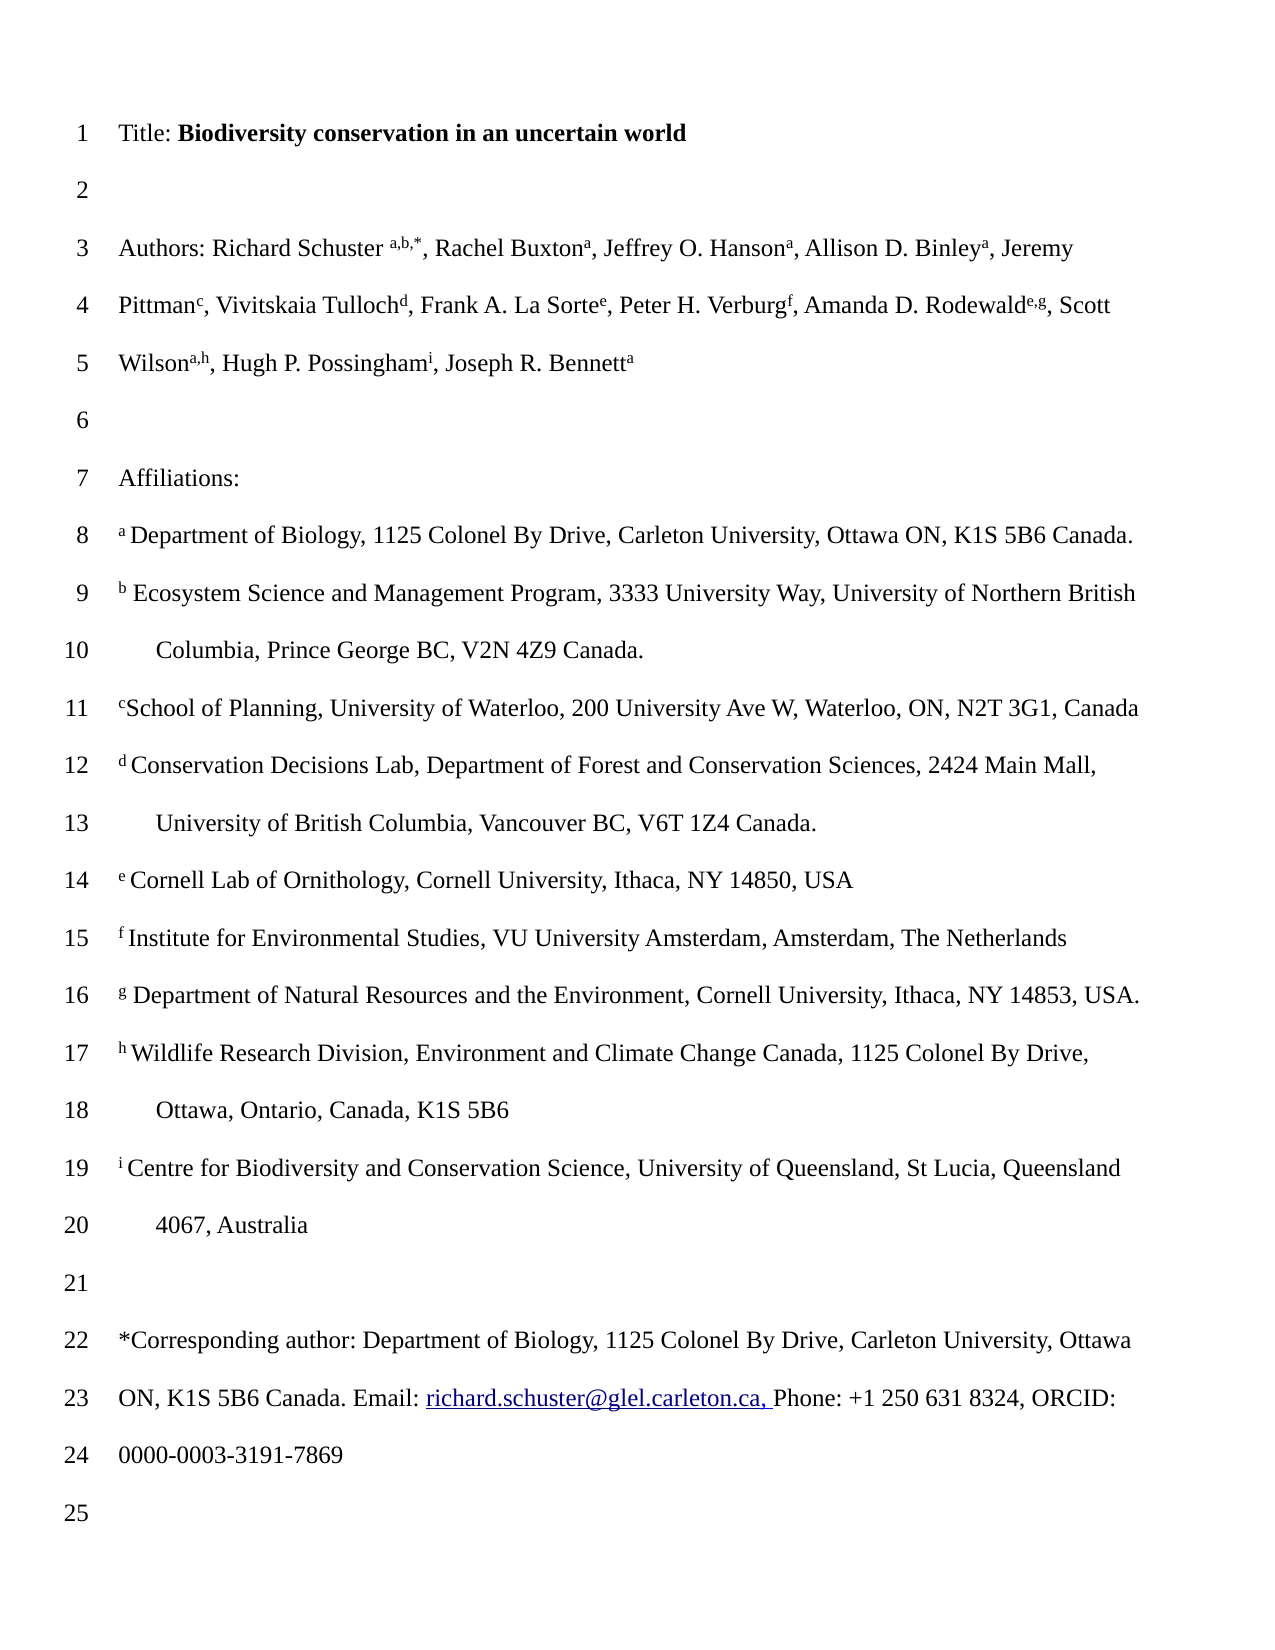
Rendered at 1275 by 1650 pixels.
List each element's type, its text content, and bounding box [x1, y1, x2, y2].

text cSchool of Planning, University of Waterloo, 200 University Ave W, Waterloo, ON, N2T 3G1, Canada [118, 693, 1157, 722]
text b Ecosystem Science and Management Program, 3333 University Way, University of Northern British Columbia, Prince George BC, V2N 4Z9 Canada. [118, 578, 1157, 664]
text g Department of Natural Resources and the Environment, Cornell University, Ithaca, NY 14853, USA. [118, 981, 1157, 1009]
text *Corresponding author: Department of Biology, 1125 Colonel By Drive, Carleton University, Ottawa ON, K1S 5B6 Canada. Email: richard.schuster@glel.carleton.ca, Phone: +1 250 631 8324, ORCID: 0000-0003-3191-7869 [118, 1326, 1157, 1469]
text d Conservation Decisions Lab, Department of Forest and Conservation Sciences, 2424 Main Mall, University of British Columbia, Vancouver BC, V6T 1Z4 Canada. [118, 751, 1157, 837]
text h Wildlife Research Division, Environment and Climate Change Canada, 1125 Colonel By Drive, Ottawa, Ontario, Canada, K1S 5B6 [118, 1038, 1157, 1124]
text Authors: Richard Schuster a,b,*, Rachel Buxtona, Jeffrey O. Hansona, Allison D. Binleya, Jeremy Pittmanc, Vivitskaia Tullochd, Frank A. La Sortee, Peter H. Verburgf, Amanda D. Rodewalde,g, Scott Wilsona,h, Hugh P. Possinghami, Joseph R. Bennetta [118, 233, 1157, 377]
text f Institute for Environmental Studies, VU University Amsterdam, Amsterdam, The Netherlands [118, 923, 1157, 952]
text Affiliations: [118, 463, 1157, 492]
text e Cornell Lab of Ornithology, Cornell University, Ithaca, NY 14850, USA [118, 866, 1157, 894]
text i Centre for Biodiversity and Conservation Science, University of Queensland, St Lucia, Queensland 4067, Australia [118, 1153, 1157, 1239]
text Title: Biodiversity conservation in an uncertain world [118, 118, 1157, 147]
text a Department of Biology, 1125 Colonel By Drive, Carleton University, Ottawa ON, K1S 5B6 Canada. [118, 521, 1157, 549]
